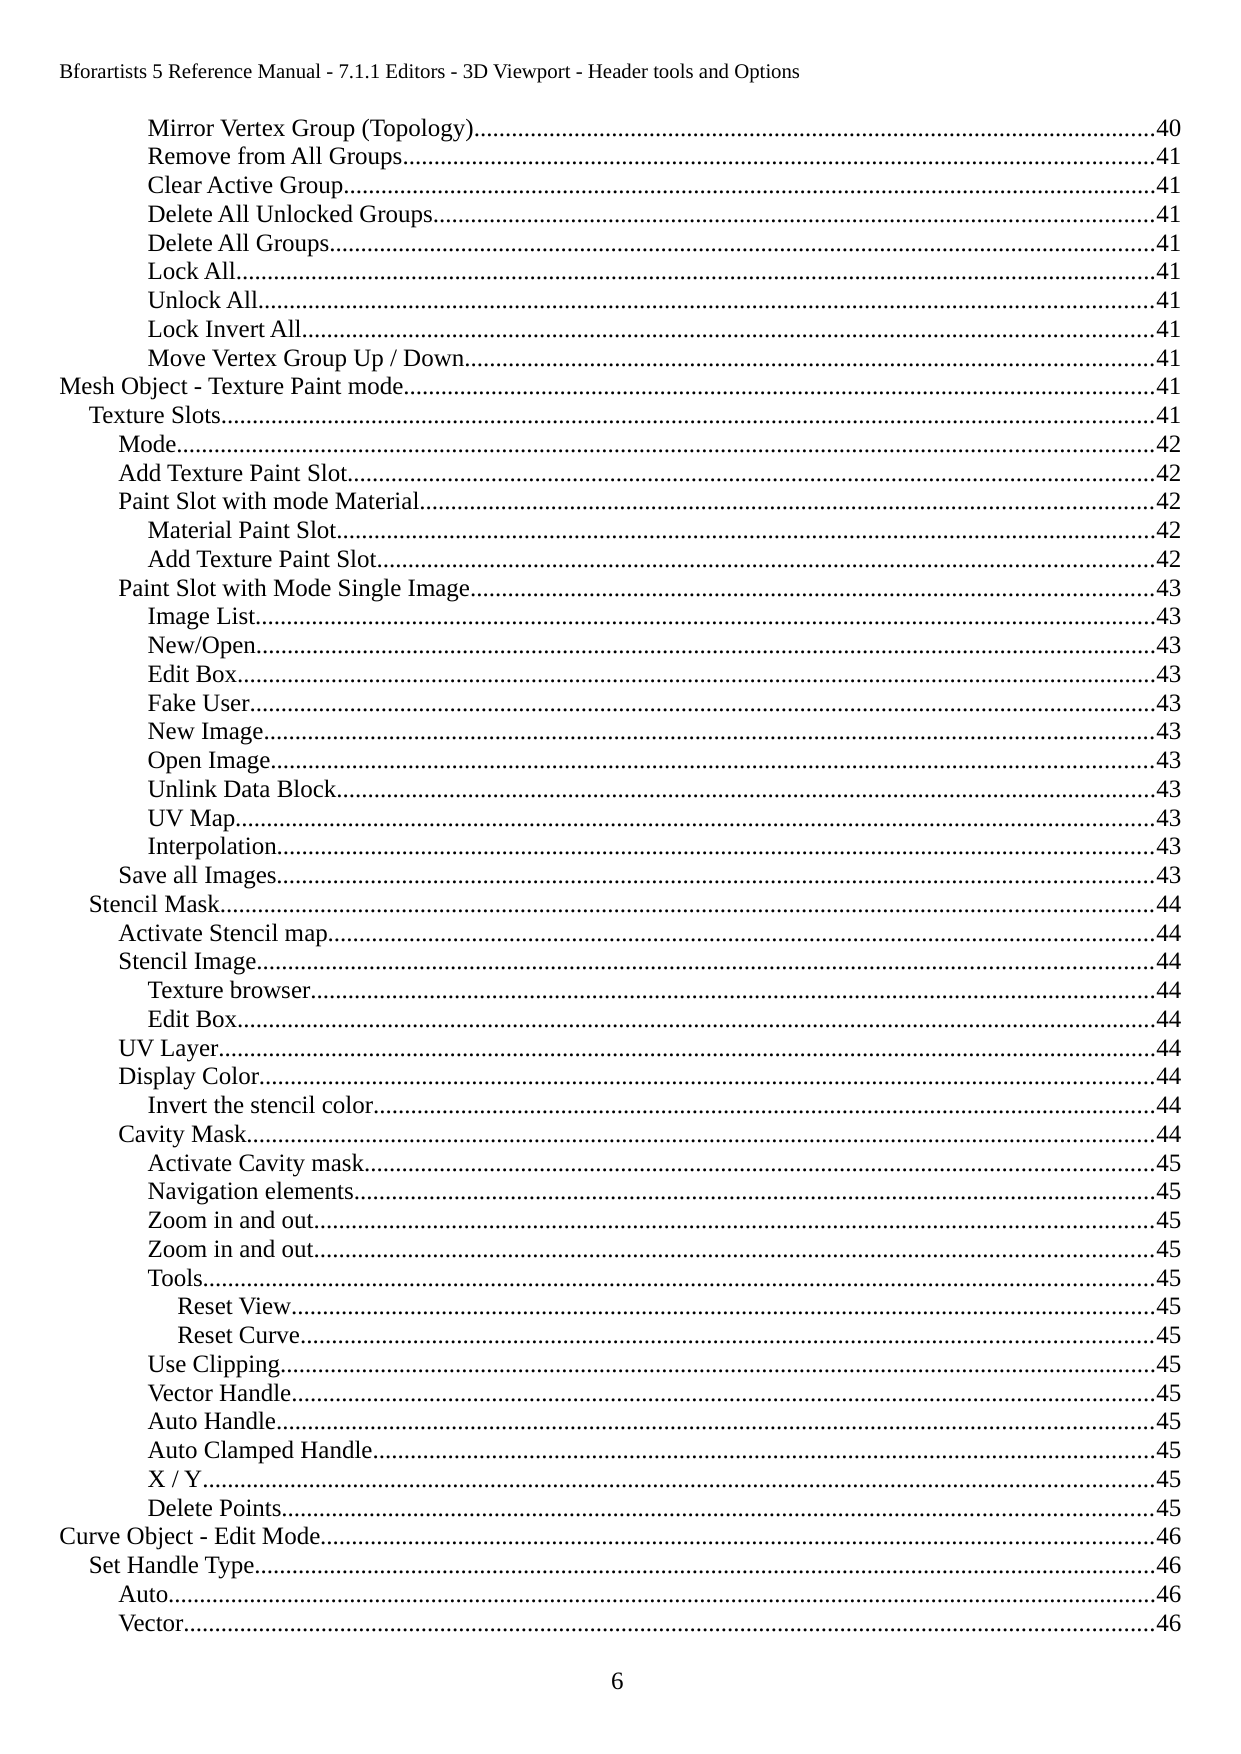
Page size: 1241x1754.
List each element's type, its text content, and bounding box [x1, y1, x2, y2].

text Open Image 43 [147, 745, 1181, 774]
text Reset View 45 [177, 1291, 1181, 1320]
text Zoom in and out 45 [147, 1234, 1181, 1263]
text Image List 43 [147, 601, 1181, 630]
text Mesh Object - Texture Paint mode 41 [59, 371, 1181, 400]
text New Image 43 [147, 716, 1181, 745]
text Vector Handle 45 [147, 1378, 1181, 1406]
text Display Color 44 [118, 1061, 1181, 1090]
text Move Vertex Group Up / Down 41 [147, 343, 1181, 371]
text Delete Points 45 [147, 1493, 1181, 1521]
text Navigation elements 45 [147, 1176, 1181, 1205]
text Mode 42 [118, 429, 1181, 458]
text Use Clipping 45 [147, 1349, 1181, 1378]
text Fake User 43 [147, 688, 1181, 716]
text Vector 46 [118, 1608, 1181, 1636]
text Auto 46 [118, 1579, 1181, 1608]
text Add Texture Paint Slot 42 [147, 544, 1181, 573]
text UV Map 43 [147, 803, 1181, 831]
text Clear Active Group 41 [147, 170, 1181, 199]
text Auto Clamped Handle 45 [147, 1435, 1181, 1464]
text Curve Object - Edit Mode 46 [59, 1521, 1181, 1550]
text Delete All Groups 41 [147, 228, 1181, 256]
text Tools 45 [147, 1263, 1181, 1291]
text Texture browser 44 [147, 975, 1181, 1004]
text Reset Curve 45 [177, 1320, 1181, 1349]
text Texture Slots 41 [88, 400, 1181, 429]
text Save all Images 43 [118, 860, 1181, 889]
text Activate Stencil map 44 [118, 918, 1181, 946]
text Stencil Mask 44 [88, 889, 1181, 918]
text Add Texture Paint Slot 42 [118, 458, 1181, 486]
text Paint Slot with Mode Single Image 43 [118, 573, 1181, 601]
text Unlink Data Block 43 [147, 774, 1181, 803]
text Lock Invert All 41 [147, 314, 1181, 343]
text Edit Box 43 [147, 659, 1181, 688]
text Mirror Vertex Group (Topology) 40 [147, 113, 1181, 141]
text Material Paint Slot 42 [147, 515, 1181, 544]
text UV Layer 44 [118, 1033, 1181, 1061]
text Zoom in and out 45 [147, 1205, 1181, 1234]
text Cavity Mask 44 [118, 1119, 1181, 1148]
text Set Handle Type 46 [88, 1550, 1181, 1579]
text X / Y 45 [147, 1464, 1181, 1493]
text Edit Box 44 [147, 1004, 1181, 1033]
text Stencil Image 44 [118, 946, 1181, 975]
text Unlock All 41 [147, 285, 1181, 314]
text Delete All Unlocked Groups 41 [147, 199, 1181, 228]
text Invert the stencil color 44 [147, 1090, 1181, 1119]
text Lock All 41 [147, 256, 1181, 285]
text Paint Slot with mode Material 42 [118, 486, 1181, 515]
text Interpolation 43 [147, 831, 1181, 860]
text New/Open 43 [147, 630, 1181, 659]
text Auto Handle 45 [147, 1406, 1181, 1435]
text Remove from All Groups 41 [147, 141, 1181, 170]
text Activate Cavity mask 45 [147, 1148, 1181, 1176]
